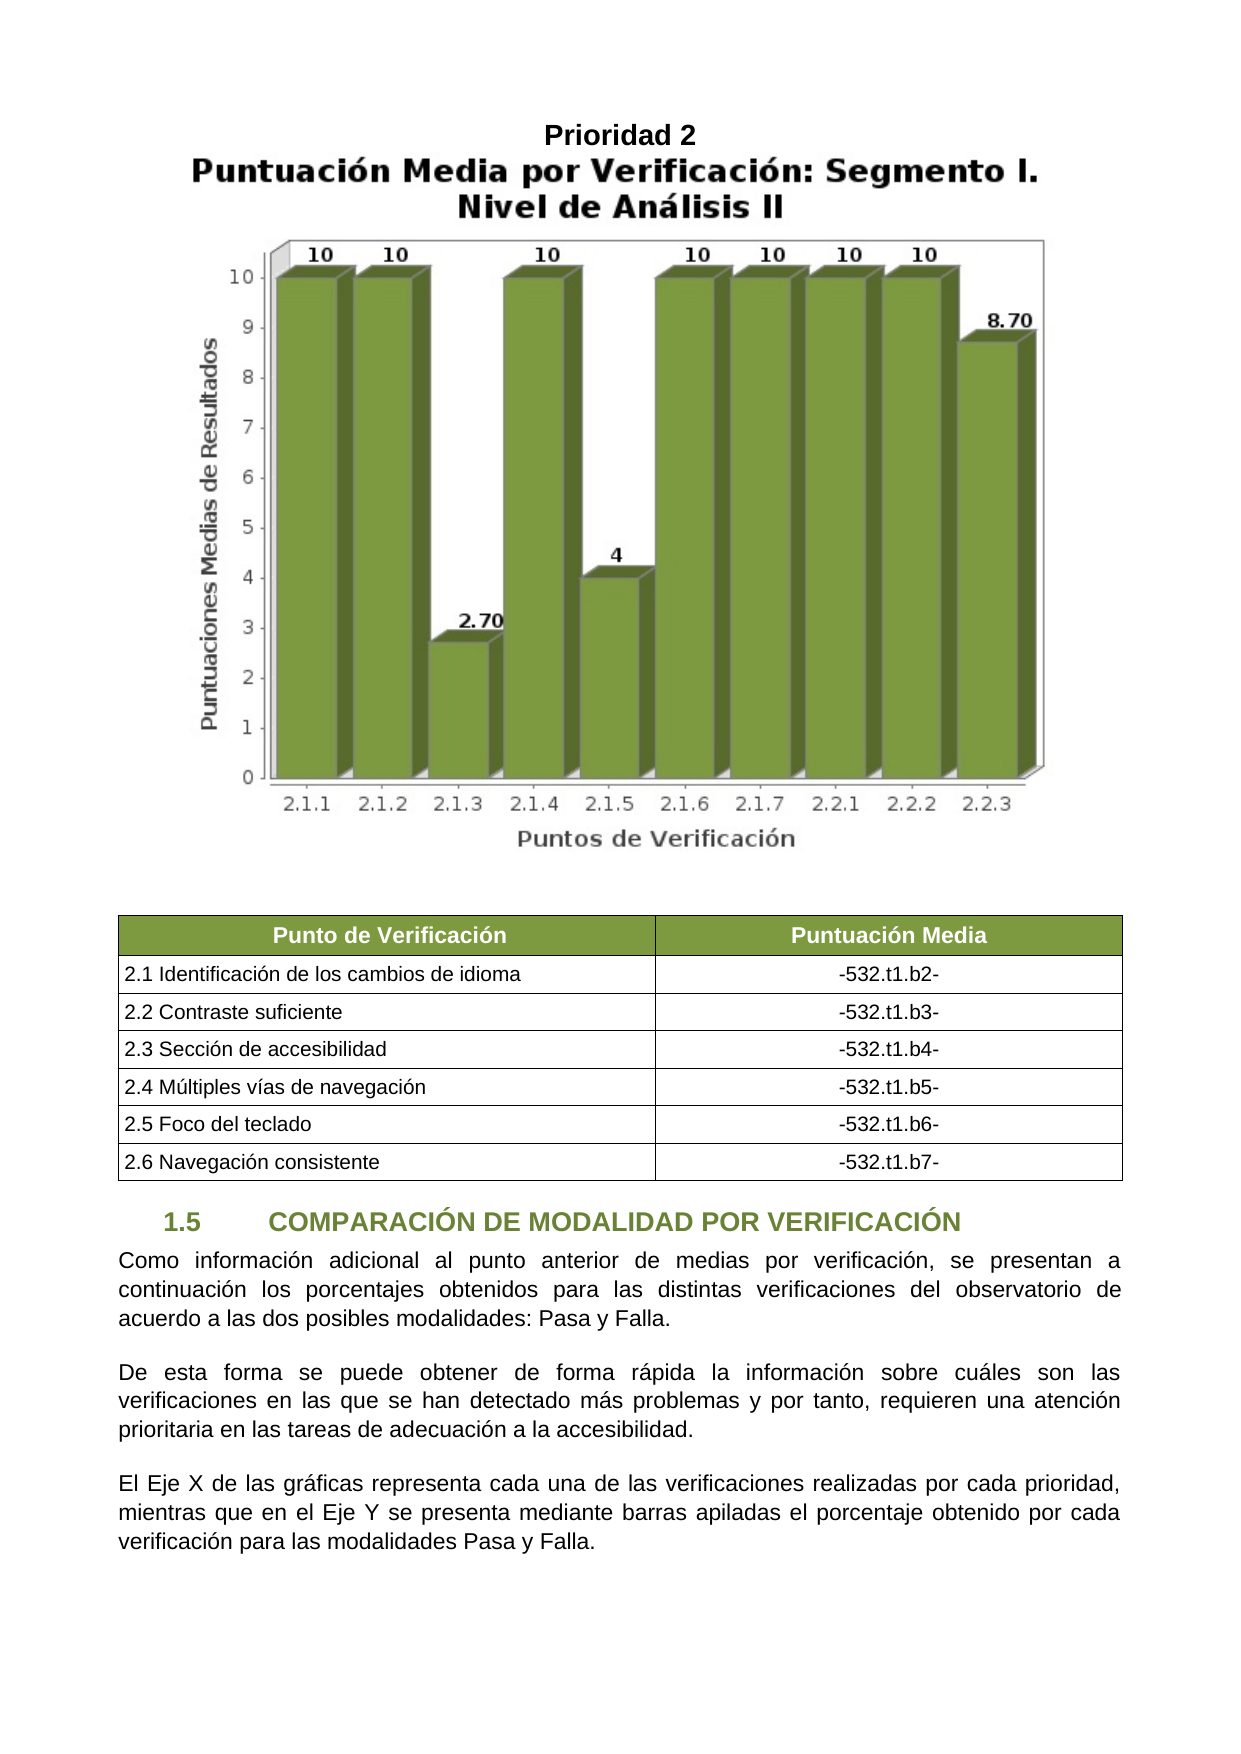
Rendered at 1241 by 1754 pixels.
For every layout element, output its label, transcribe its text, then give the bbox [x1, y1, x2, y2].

table_cell 2.2 Contraste suficiente [119, 994, 655, 1030]
table_cell -532.t1.b2- [656, 956, 1122, 992]
table_header Punto de Verificación [119, 916, 655, 955]
subtitle Comparación de modalidad por verificación [156, 1206, 1122, 1237]
text El Eje X de las gráficas representa cada una de las verificaciones realizadas por cada prioridad, mientras que en el Eje Y se presenta mediante barras apiladas el porcentaje obtenido por cada verificación para las modalidades Pasa y Falla. [118, 1470, 1122, 1554]
table_cell -532.t1.b4- [656, 1031, 1122, 1067]
table_header Puntuación Media [656, 916, 1122, 955]
text De esta forma se puede obtener de forma rápida la información sobre cuáles son las verificaciones en las que se han detectado más problemas y por tanto, requieren una atención prioritaria en las tareas de adecuación a la accesibilidad. [118, 1358, 1122, 1443]
picture [178, 151, 1062, 861]
table_cell -532.t1.b7- [656, 1144, 1122, 1180]
table_cell 2.3 Sección de accesibilidad [119, 1031, 655, 1067]
text Prioridad 2 [118, 118, 1122, 152]
table_cell 2.4 Múltiples vías de navegación [119, 1069, 655, 1105]
table_cell 2.1 Identificación de los cambios de idioma [119, 956, 655, 992]
text Como información adicional al punto anterior de medias por verificación, se presentan a continuación los porcentajes obtenidos para las distintas verificaciones del observatorio de acuerdo a las dos posibles modalidades: Pasa y Falla. [118, 1247, 1122, 1331]
table_cell -532.t1.b5- [656, 1069, 1122, 1105]
table_cell -532.t1.b6- [656, 1106, 1122, 1142]
table_cell 2.6 Navegación consistente [119, 1144, 655, 1180]
table_cell -532.t1.b3- [656, 994, 1122, 1030]
table_cell 2.5 Foco del teclado [119, 1106, 655, 1142]
